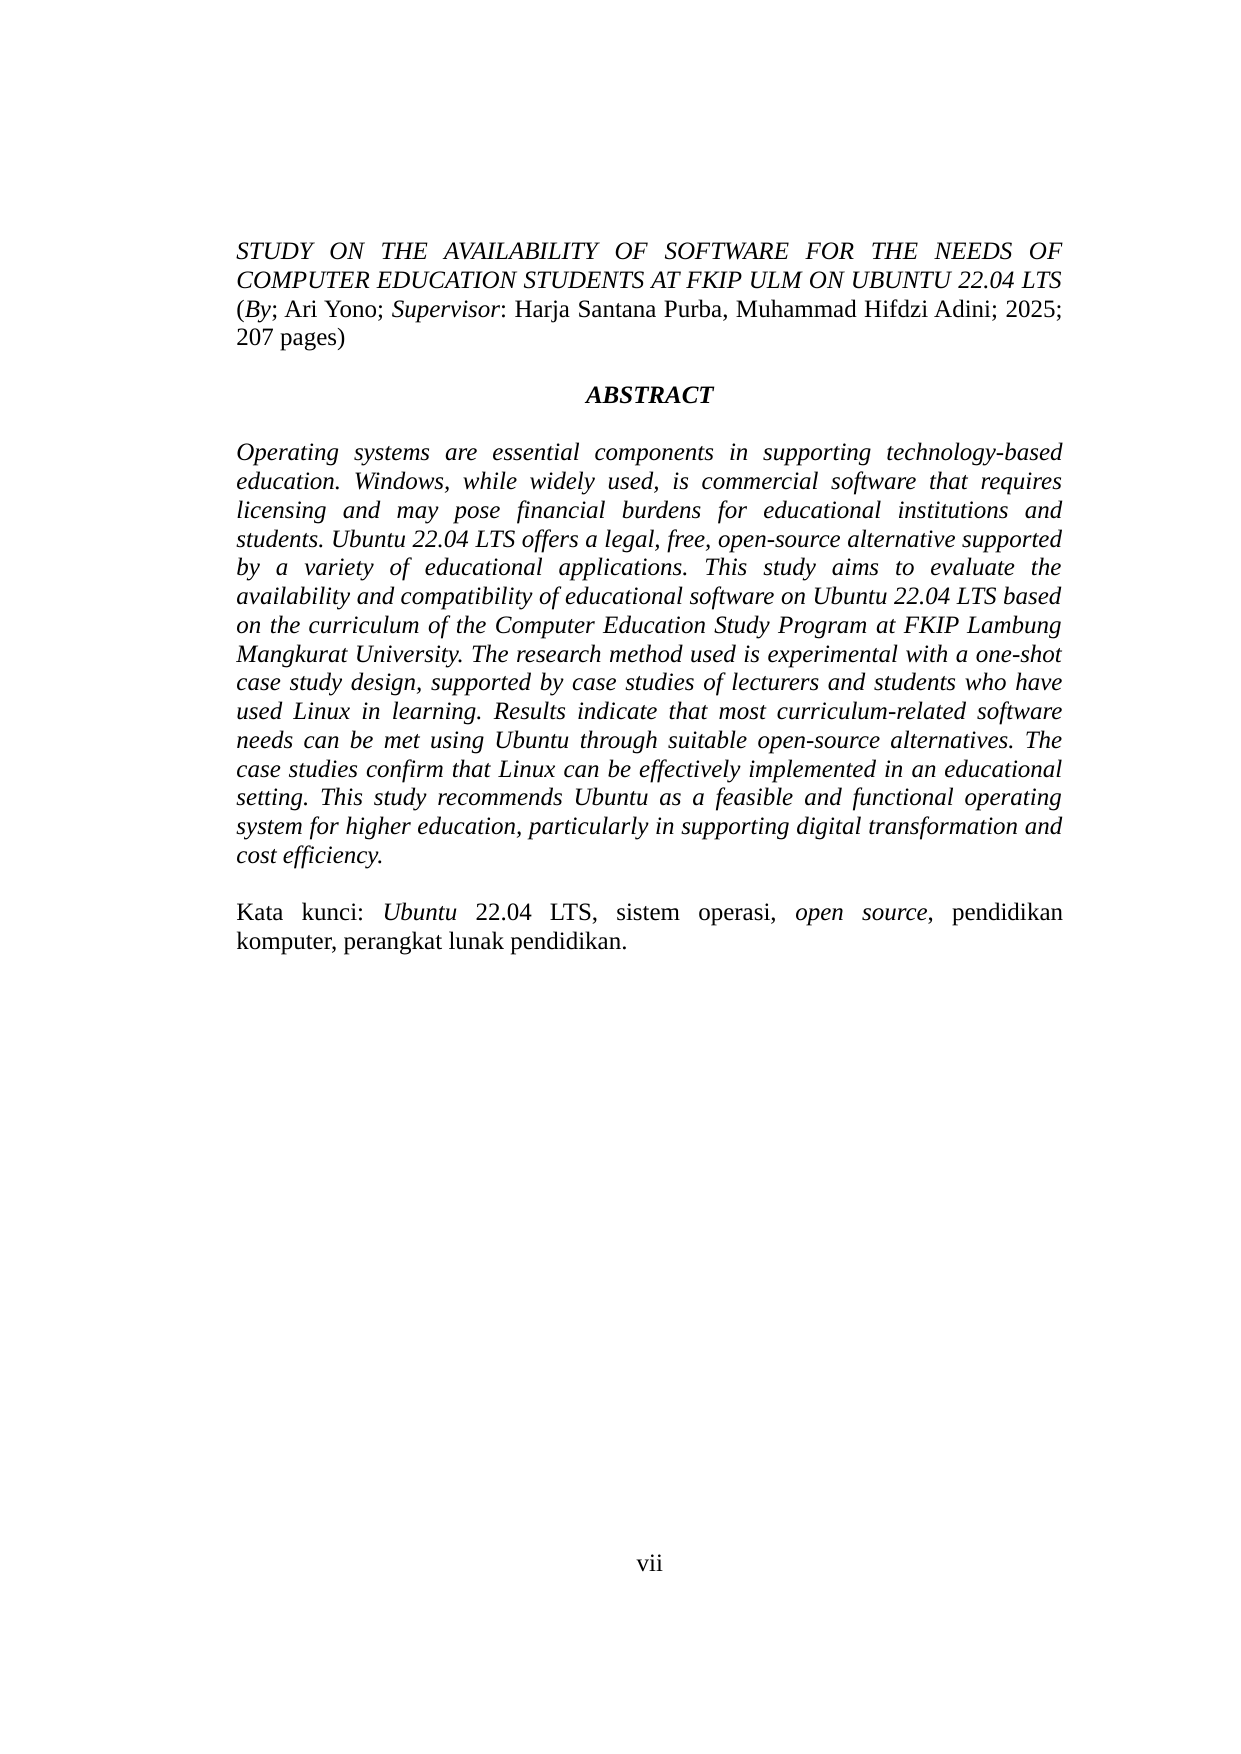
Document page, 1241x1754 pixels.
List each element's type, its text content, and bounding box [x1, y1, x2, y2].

text Kata kunci: Ubuntu 22.04 LTS, sistem operasi, open source, pendidikan komputer, perangkat lunak pendidikan. [236, 897, 1063, 955]
text Operating systems are essential components in supporting technology-based education. Windows, while widely used, is commercial software that requires licensing and may pose financial burdens for educational institutions and students. Ubuntu 22.04 LTS offers a legal, free, open-source alternative supported by a variety of educational applications. This study aims to evaluate the availability and compatibility of educational software on Ubuntu 22.04 LTS based on the curriculum of the Computer Education Study Program at FKIP Lambung Mangkurat University. The research method used is experimental with a one-shot case study design, supported by case studies of lecturers and students who have used Linux in learning. Results indicate that most curriculum-related software needs can be met using Ubuntu through suitable open-source alternatives. The case studies confirm that Linux can be effectively implemented in an educational setting. This study recommends Ubuntu as a feasible and functional operating system for higher education, particularly in supporting digital transformation and cost efficiency. [236, 437, 1063, 869]
text STUDY ON THE AVAILABILITY OF SOFTWARE FOR THE NEEDS OF COMPUTER EDUCATION STUDENTS AT FKIP ULM ON UBUNTU 22.04 LTS (By; Ari Yono; Supervisor: Harja Santana Purba, Muhammad Hifdzi Adini; 2025; 207 pages) [236, 236, 1063, 351]
text ABSTRACT [236, 380, 1063, 409]
